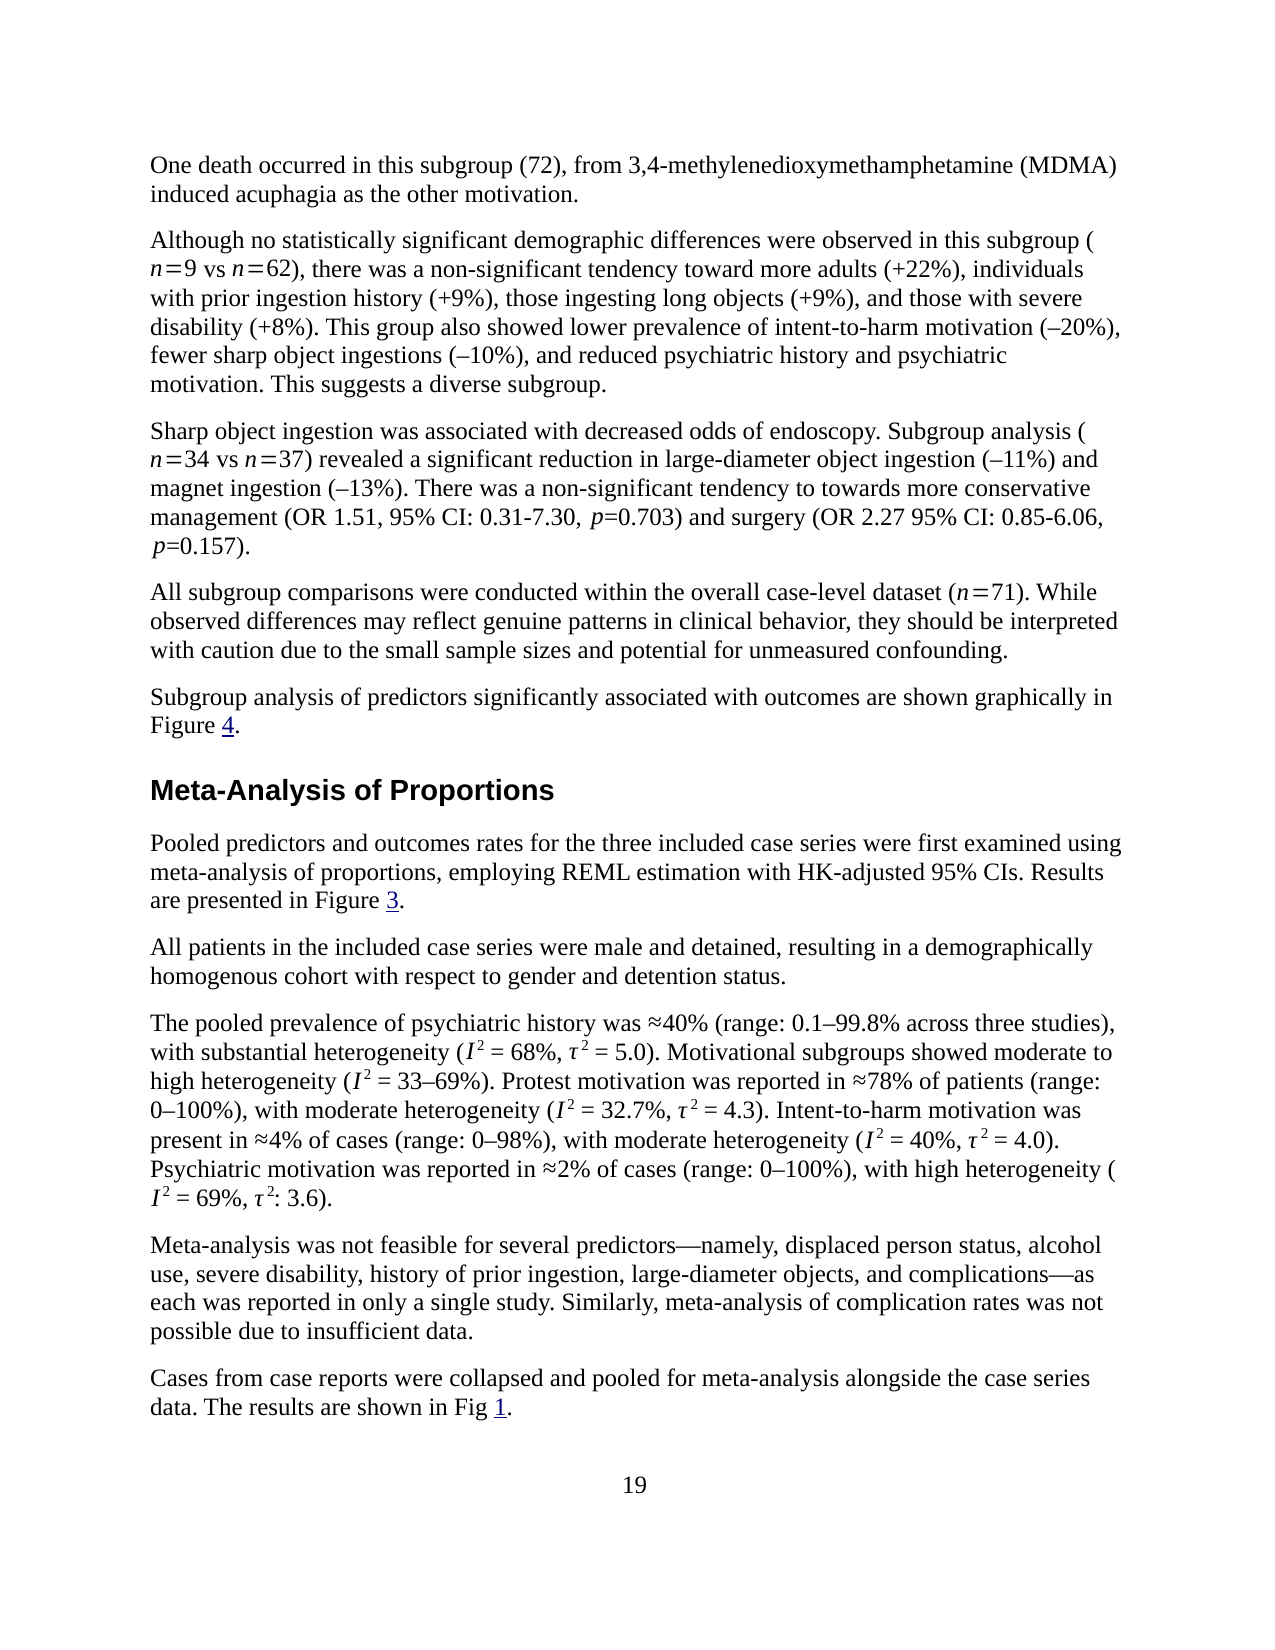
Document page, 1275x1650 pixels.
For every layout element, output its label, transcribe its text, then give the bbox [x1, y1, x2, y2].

text Sharp object ingestion was associated with decreased odds of endoscopy. Subgroup analysis ( vs ) revealed a significant reduction in large-diameter object ingestion (–11%) and magnet ingestion (–13%). There was a non-significant tendency to towards more conservative management (OR 1.51, 95% CI: 0.31-7.30, =0.703) and surgery (OR 2.27 95% CI: 0.85-6.06, =0.157). [150, 416, 1125, 559]
subtitle Meta-Analysis of Proportions [150, 773, 1125, 807]
text Meta-analysis was not feasible for several predictors—namely, displaced person status, alcohol use, severe disability, history of prior ingestion, large-diameter objects, and complications—as each was reported in only a single study. Similarly, meta-analysis of complication rates was not possible due to insufficient data. [150, 1230, 1125, 1345]
text Subgroup analysis of predictors significantly associated with outcomes are shown graphically in Figure 4. [150, 682, 1125, 739]
text The pooled prevalence of psychiatric history was 40% (range: 0.1–99.8% across three studies), with substantial heterogeneity ( = 68%, = 5.0). Motivational subgroups showed moderate to high heterogeneity ( = 33–69%). Protest motivation was reported in 78% of patients (range: 0–100%), with moderate heterogeneity ( = 32.7%, = 4.3). Intent-to-harm motivation was present in 4% of cases (range: 0–98%), with moderate heterogeneity ( = 40%, = 4.0). Psychiatric motivation was reported in 2% of cases (range: 0–100%), with high heterogeneity ( = 69%, : 3.6). [150, 1008, 1125, 1212]
text One death occurred in this subgroup (72), from 3,4-methylenedioxymethamphetamine (MDMA) induced acuphagia as the other motivation. [150, 150, 1125, 207]
text All patients in the included case series were male and detained, resulting in a demographically homogenous cohort with respect to gender and detention status. [150, 932, 1125, 990]
text All subgroup comparisons were conducted within the overall case-level dataset (). While observed differences may reflect genuine patterns in clinical behavior, they should be interpreted with caution due to the small sample sizes and potential for unmeasured confounding. [150, 577, 1125, 664]
text Pooled predictors and outcomes rates for the three included case series were first examined using meta-analysis of proportions, employing REML estimation with HK-adjusted 95% CIs. Results are presented in Figure 3. [150, 828, 1125, 914]
text Although no statistically significant demographic differences were observed in this subgroup ( vs ), there was a non-significant tendency toward more adults (+22%), individuals with prior ingestion history (+9%), those ingesting long objects (+9%), and those with severe disability (+8%). This group also showed lower prevalence of intent-to-harm motivation (–20%), fewer sharp object ingestions (–10%), and reduced psychiatric history and psychiatric motivation. This suggests a diverse subgroup. [150, 225, 1125, 398]
text Cases from case reports were collapsed and pooled for meta-analysis alongside the case series data. The results are shown in Fig 1. [150, 1363, 1125, 1420]
